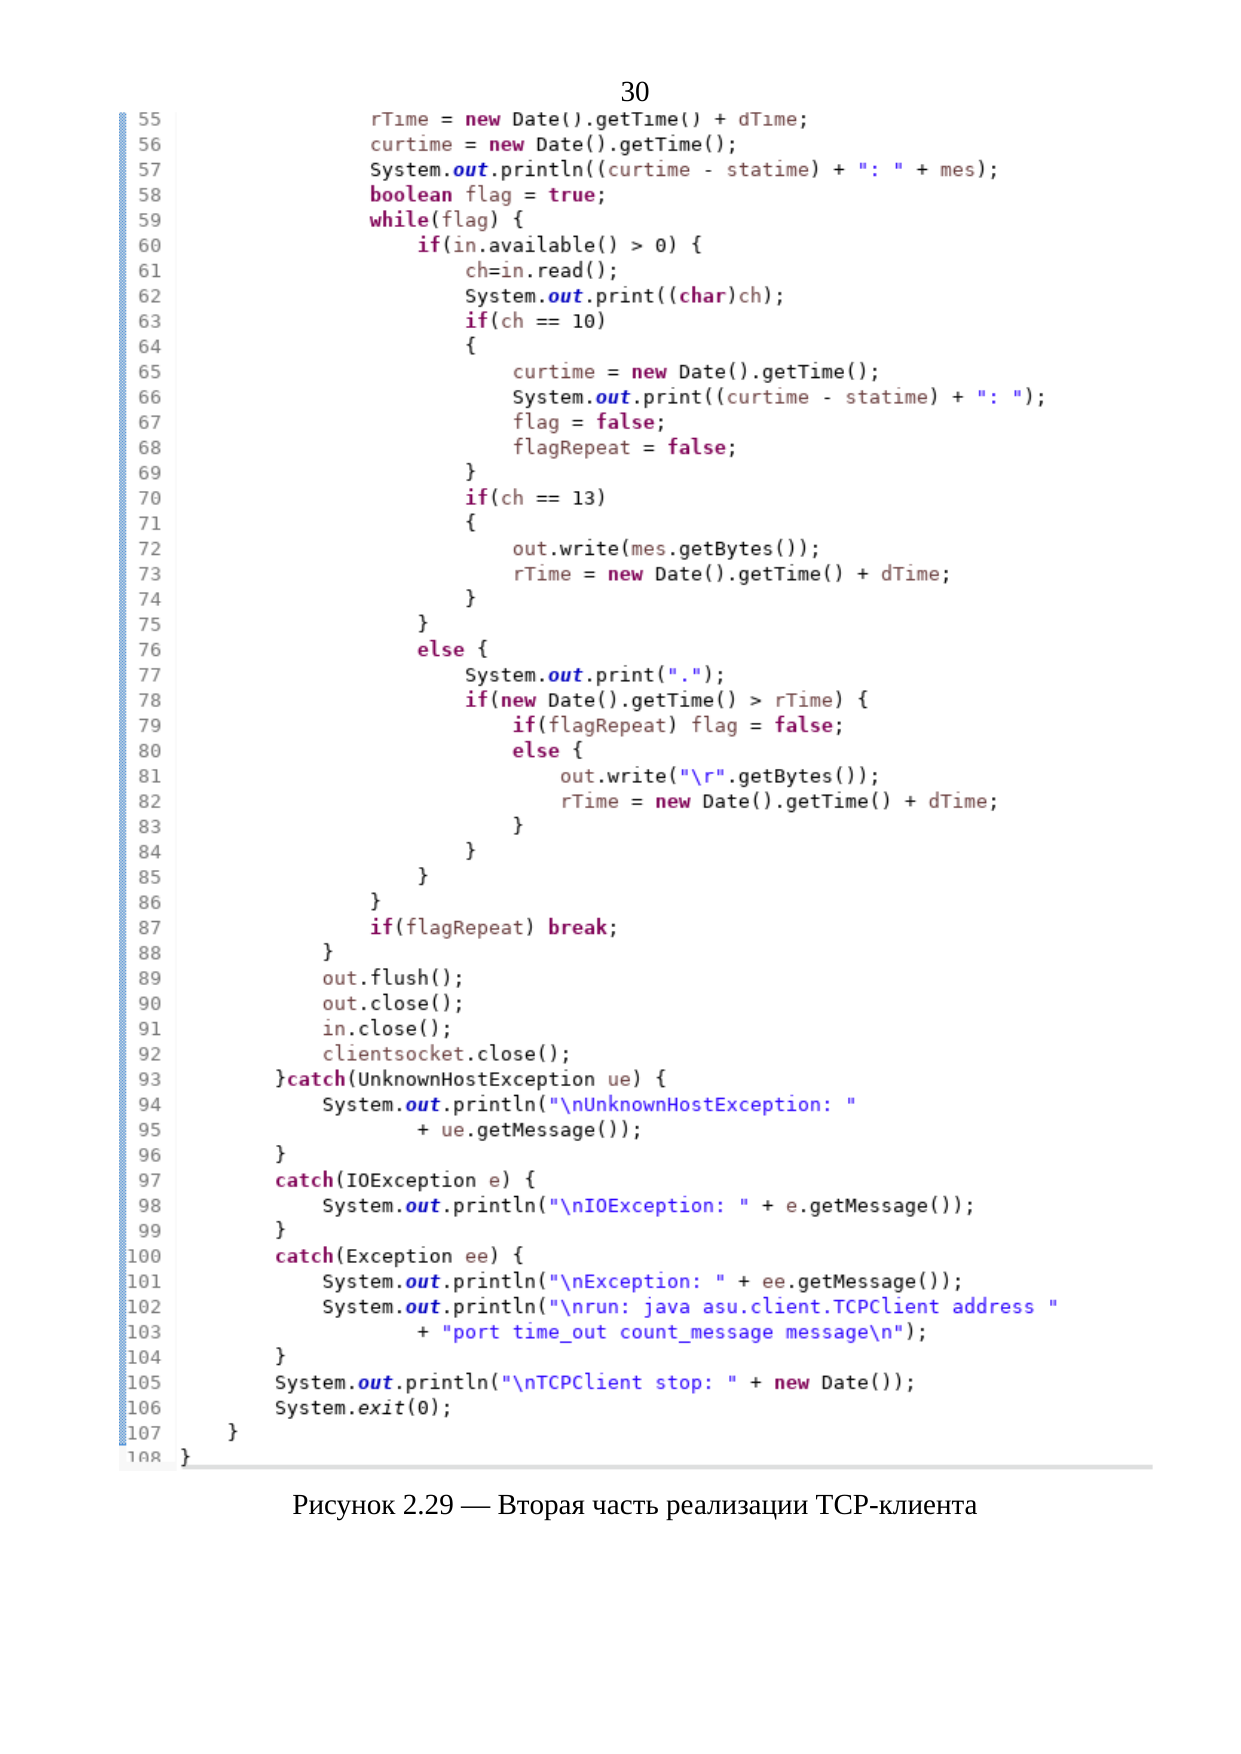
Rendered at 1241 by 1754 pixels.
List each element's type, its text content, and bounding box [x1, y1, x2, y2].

text Рисунок 2.29 — Вторая часть реализации TCP-клиента [118, 107, 1152, 1521]
picture [119, 111, 1153, 1471]
